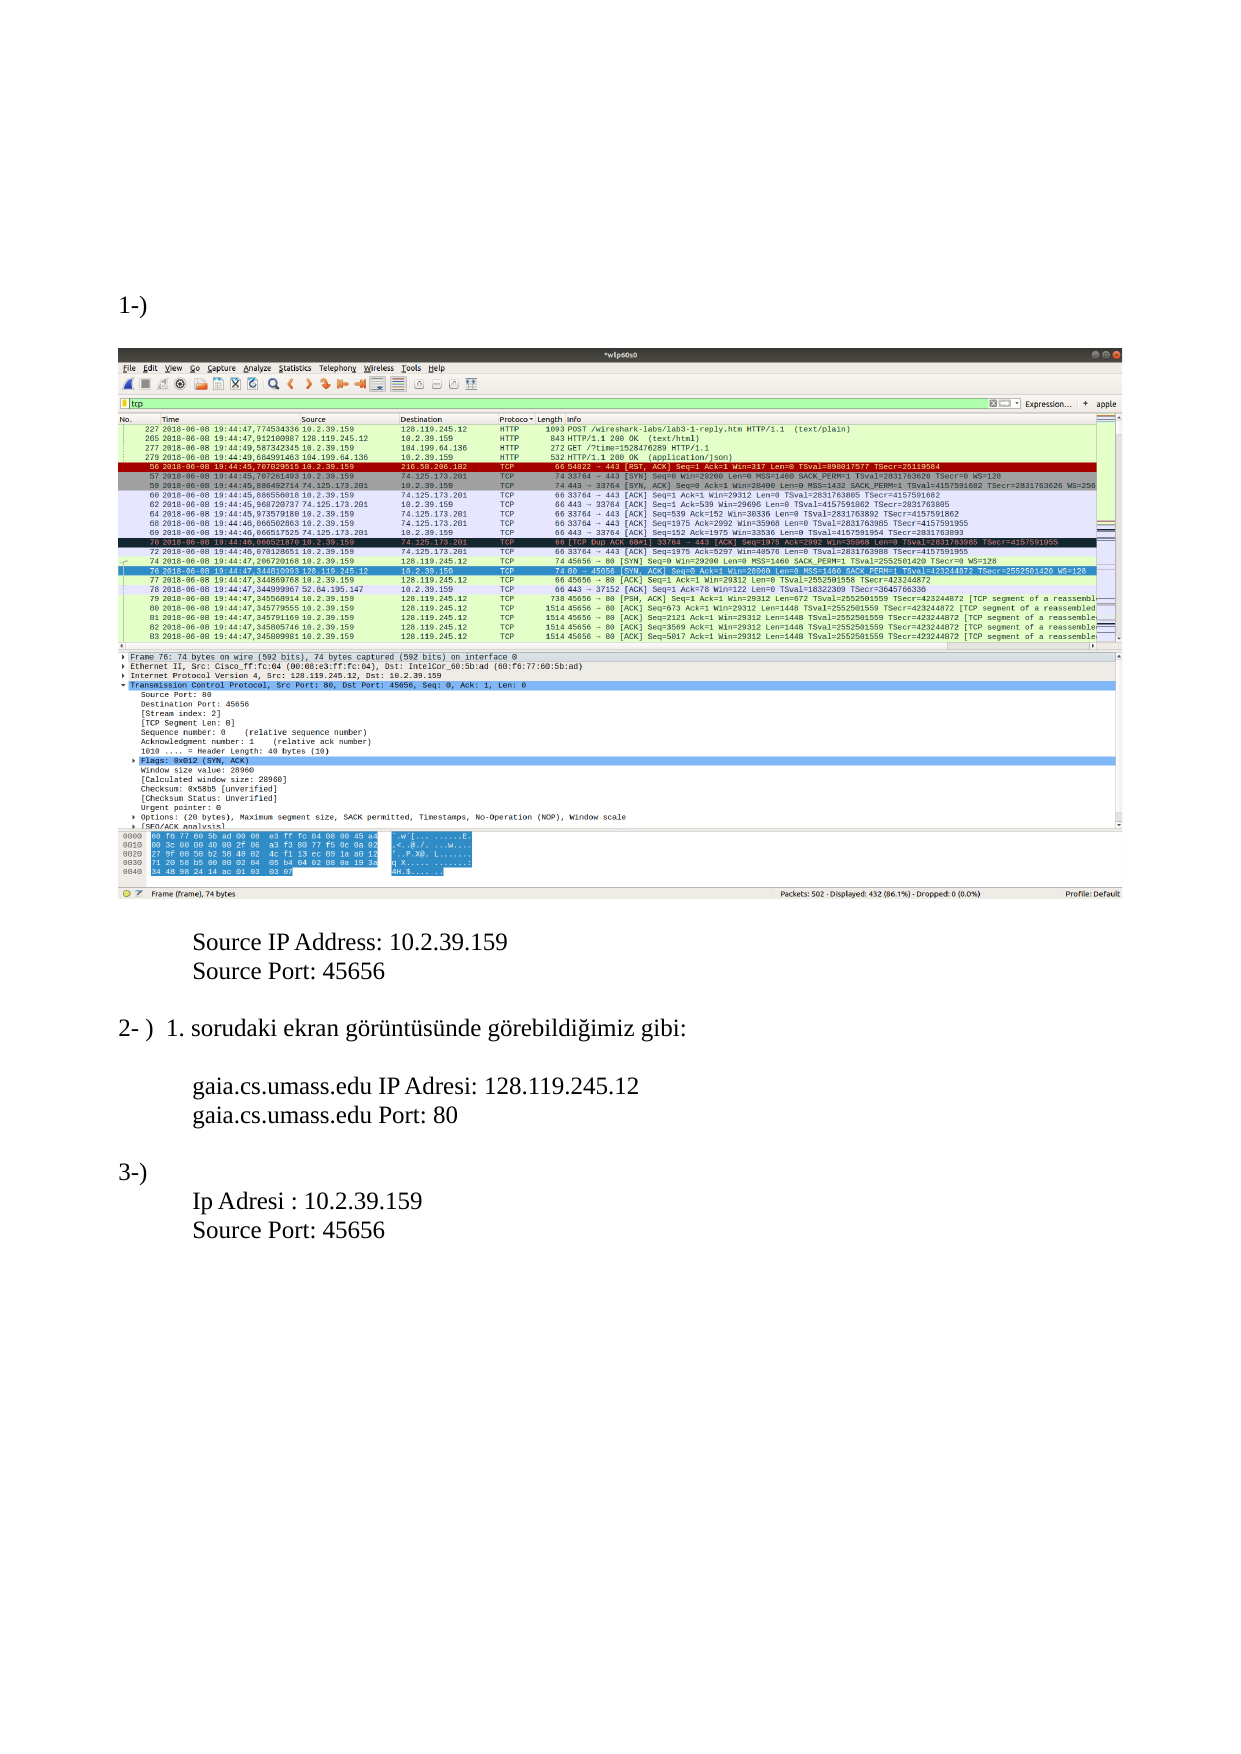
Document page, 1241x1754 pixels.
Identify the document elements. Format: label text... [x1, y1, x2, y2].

text 3-) [118, 1157, 1122, 1186]
text Source Port: 45656 [118, 1215, 1122, 1243]
text gaia.cs.umass.edu IP Adresi: 128.119.245.12 [118, 1071, 1122, 1100]
text Source IP Address: 10.2.39.159 [118, 927, 1122, 956]
text gaia.cs.umass.edu Port: 80 [118, 1100, 1122, 1128]
text Ip Adresi : 10.2.39.159 [118, 1186, 1122, 1215]
text Source Port: 45656 [118, 956, 1122, 985]
picture [118, 348, 1123, 899]
text 2- ) 1. sorudaki ekran görüntüsünde görebildiğimiz gibi: [118, 1013, 1122, 1042]
text 1-) [118, 291, 1122, 319]
